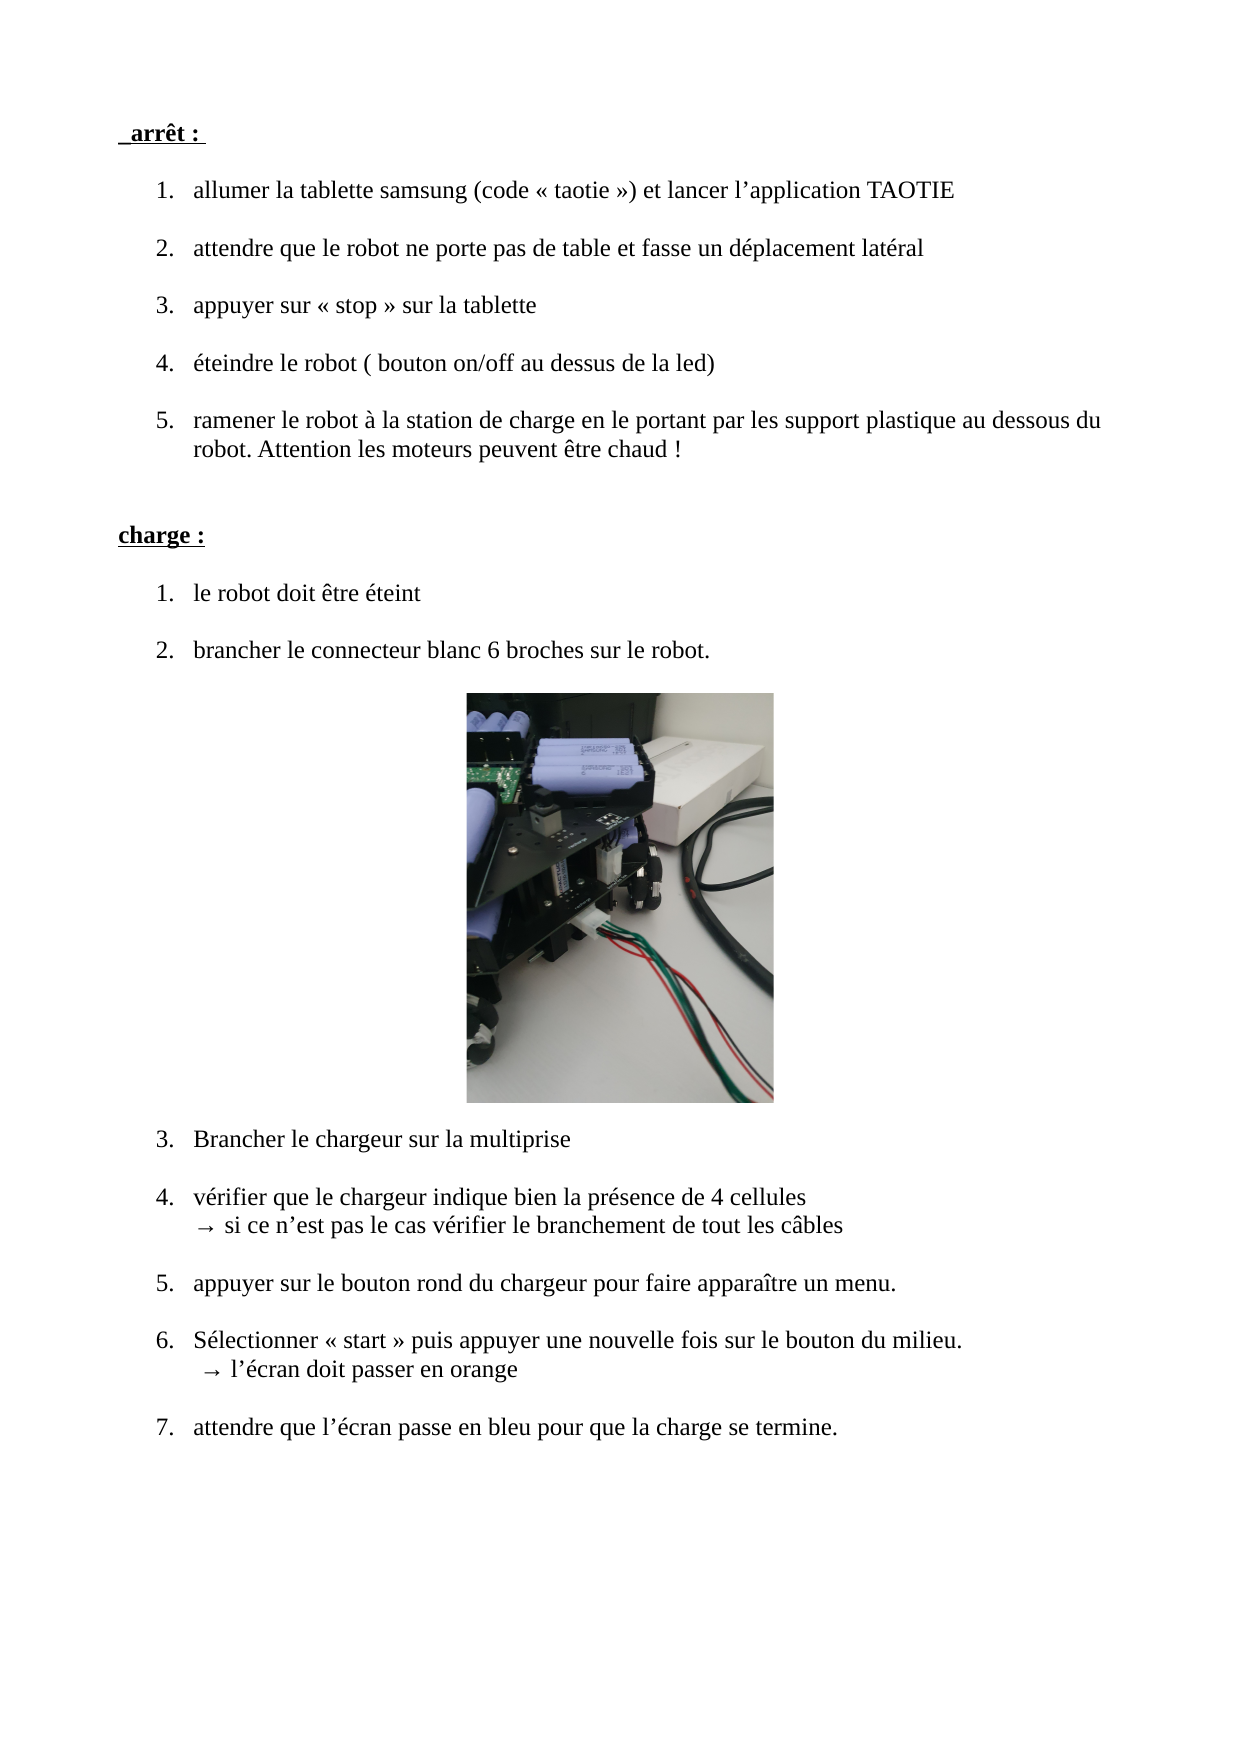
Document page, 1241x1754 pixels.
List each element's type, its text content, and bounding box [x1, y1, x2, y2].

list Sélectionner « start » puis appuyer une nouvelle fois sur le bouton du milieu. [156, 1326, 1122, 1354]
list appuyer sur le bouton rond du chargeur pour faire apparaître un menu. [156, 1268, 1122, 1297]
picture [466, 693, 774, 1103]
list → l’écran doit passer en orange [156, 1354, 1122, 1383]
list le robot doit être éteint [156, 578, 1122, 607]
list appuyer sur « stop » sur la tablette [156, 291, 1122, 319]
list Brancher le chargeur sur la multiprise [156, 1124, 1122, 1153]
list attendre que l’écran passe en bleu pour que la charge se termine. [156, 1412, 1122, 1441]
list éteindre le robot ( bouton on/off au dessus de la led) [156, 348, 1122, 377]
list brancher le connecteur blanc 6 broches sur le robot. [156, 636, 1122, 664]
list ramener le robot à la station de charge en le portant par les support plastique au dessous du robot. Attention les moteurs peuvent être chaud ! [156, 406, 1122, 463]
list allumer la tablette samsung (code « taotie ») et lancer l’application TAOTIE [156, 176, 1122, 204]
text _arrêt : [118, 118, 1122, 147]
list vérifier que le chargeur indique bien la présence de 4 cellules [156, 1182, 1122, 1211]
list → si ce n’est pas le cas vérifier le branchement de tout les câbles [156, 1211, 1122, 1239]
list attendre que le robot ne porte pas de table et fasse un déplacement latéral [156, 233, 1122, 262]
text charge : [118, 521, 1122, 549]
